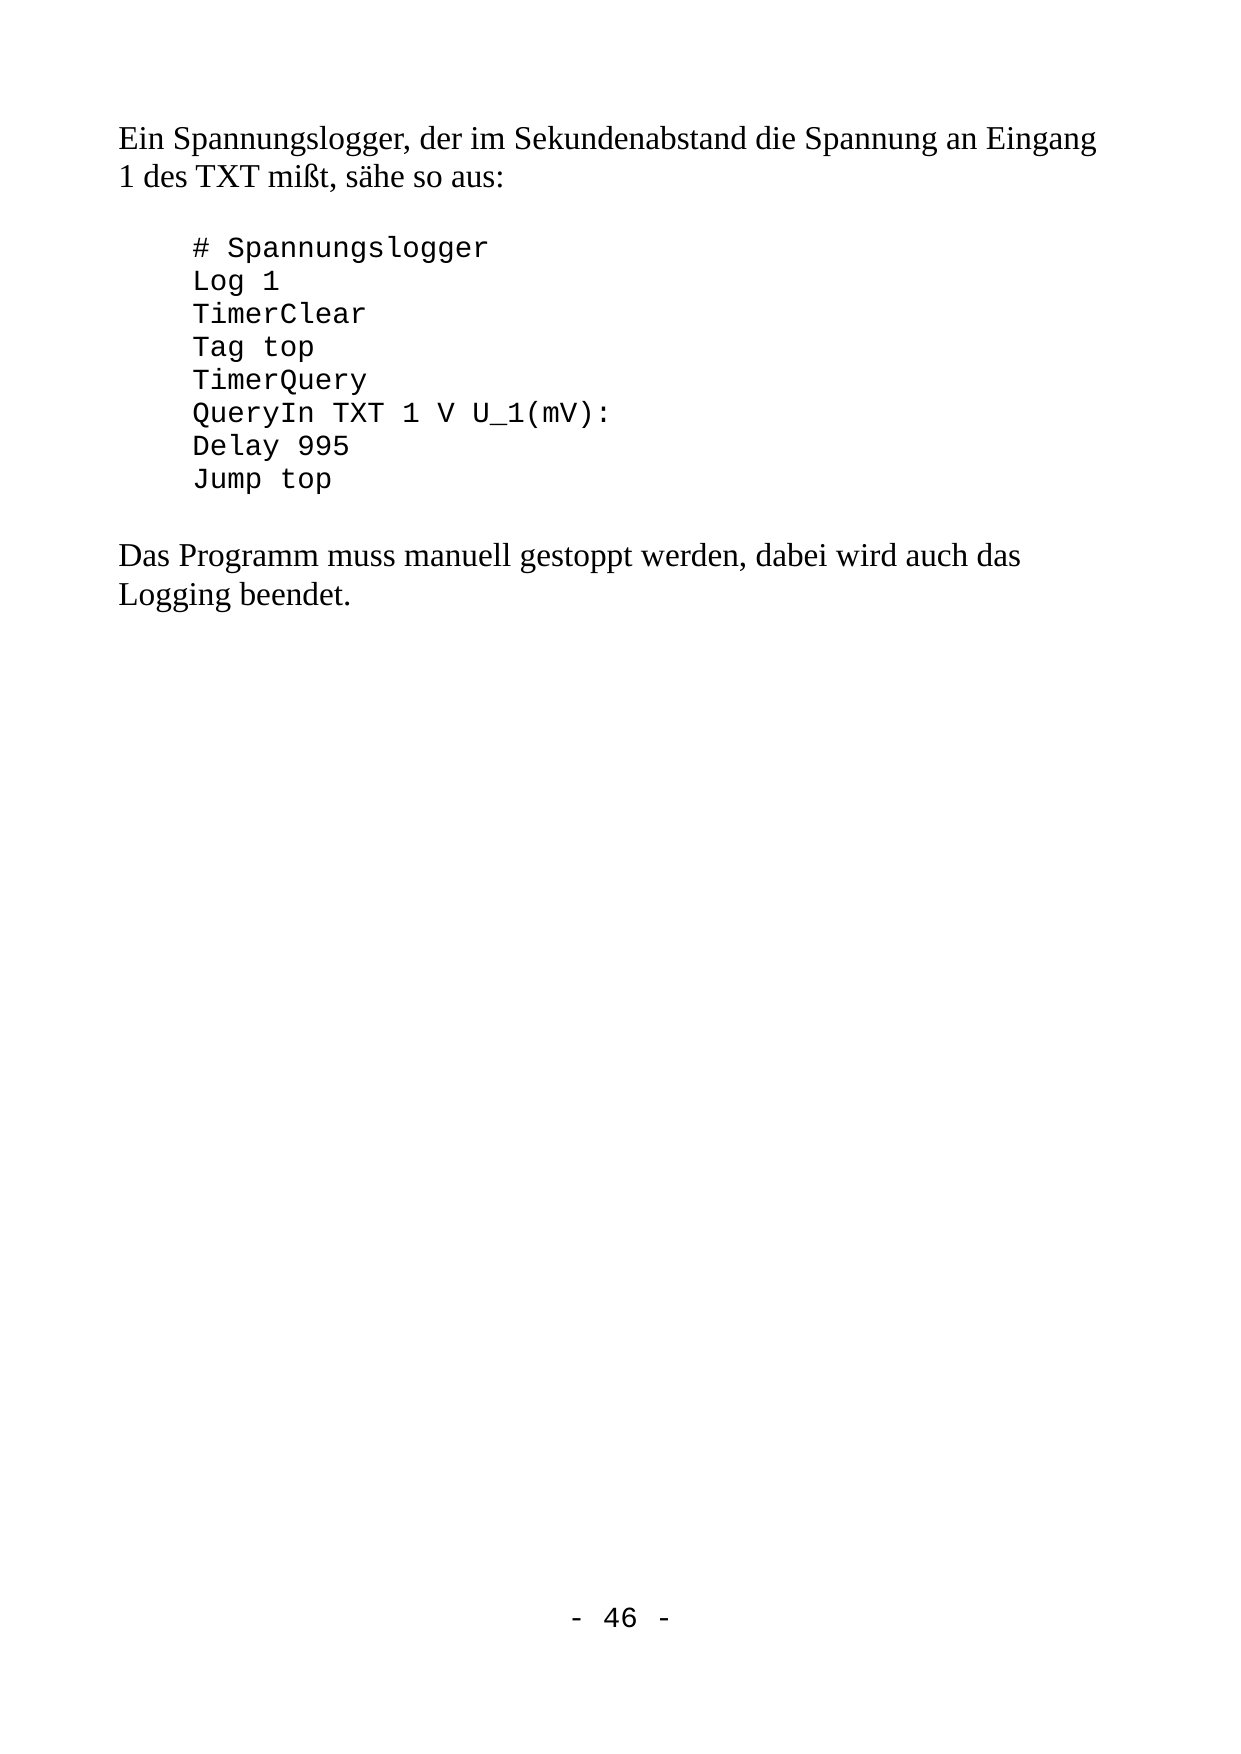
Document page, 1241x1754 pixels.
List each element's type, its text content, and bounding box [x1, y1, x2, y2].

text # Spannungslogger [118, 233, 1122, 266]
text Jump top [118, 464, 1122, 497]
text Delay 995 [118, 431, 1122, 464]
text TimerQuery [118, 365, 1122, 398]
text Tag top [118, 332, 1122, 365]
text TimerClear [118, 299, 1122, 332]
text Das Programm muss manuell gestoppt werden, dabei wird auch das Logging beendet. [118, 536, 1122, 612]
text QueryIn TXT 1 V U_1(mV): [118, 398, 1122, 431]
text Log 1 [118, 266, 1122, 299]
text Ein Spannungslogger, der im Sekundenabstand die Spannung an Eingang 1 des TXT mißt, sähe so aus: [118, 118, 1122, 195]
